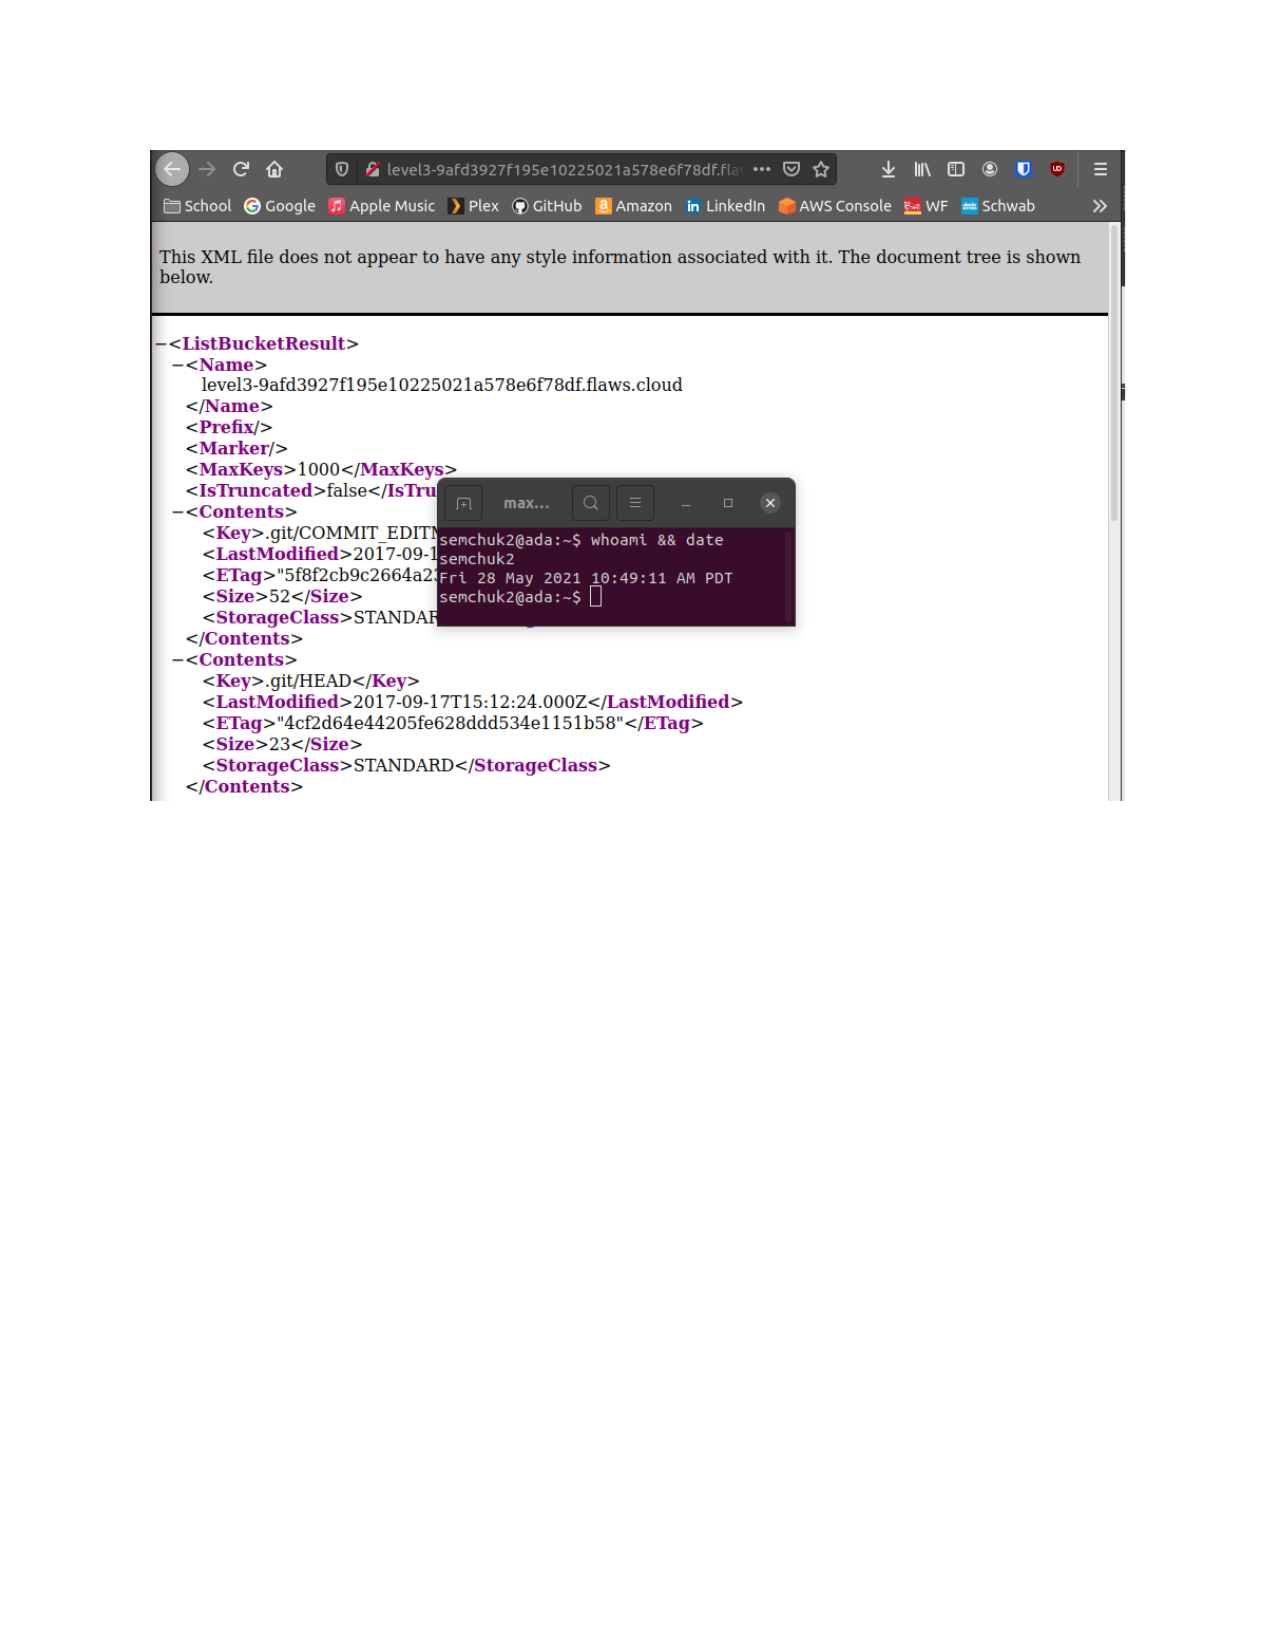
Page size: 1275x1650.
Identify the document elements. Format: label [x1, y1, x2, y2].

picture [150, 150, 1125, 801]
